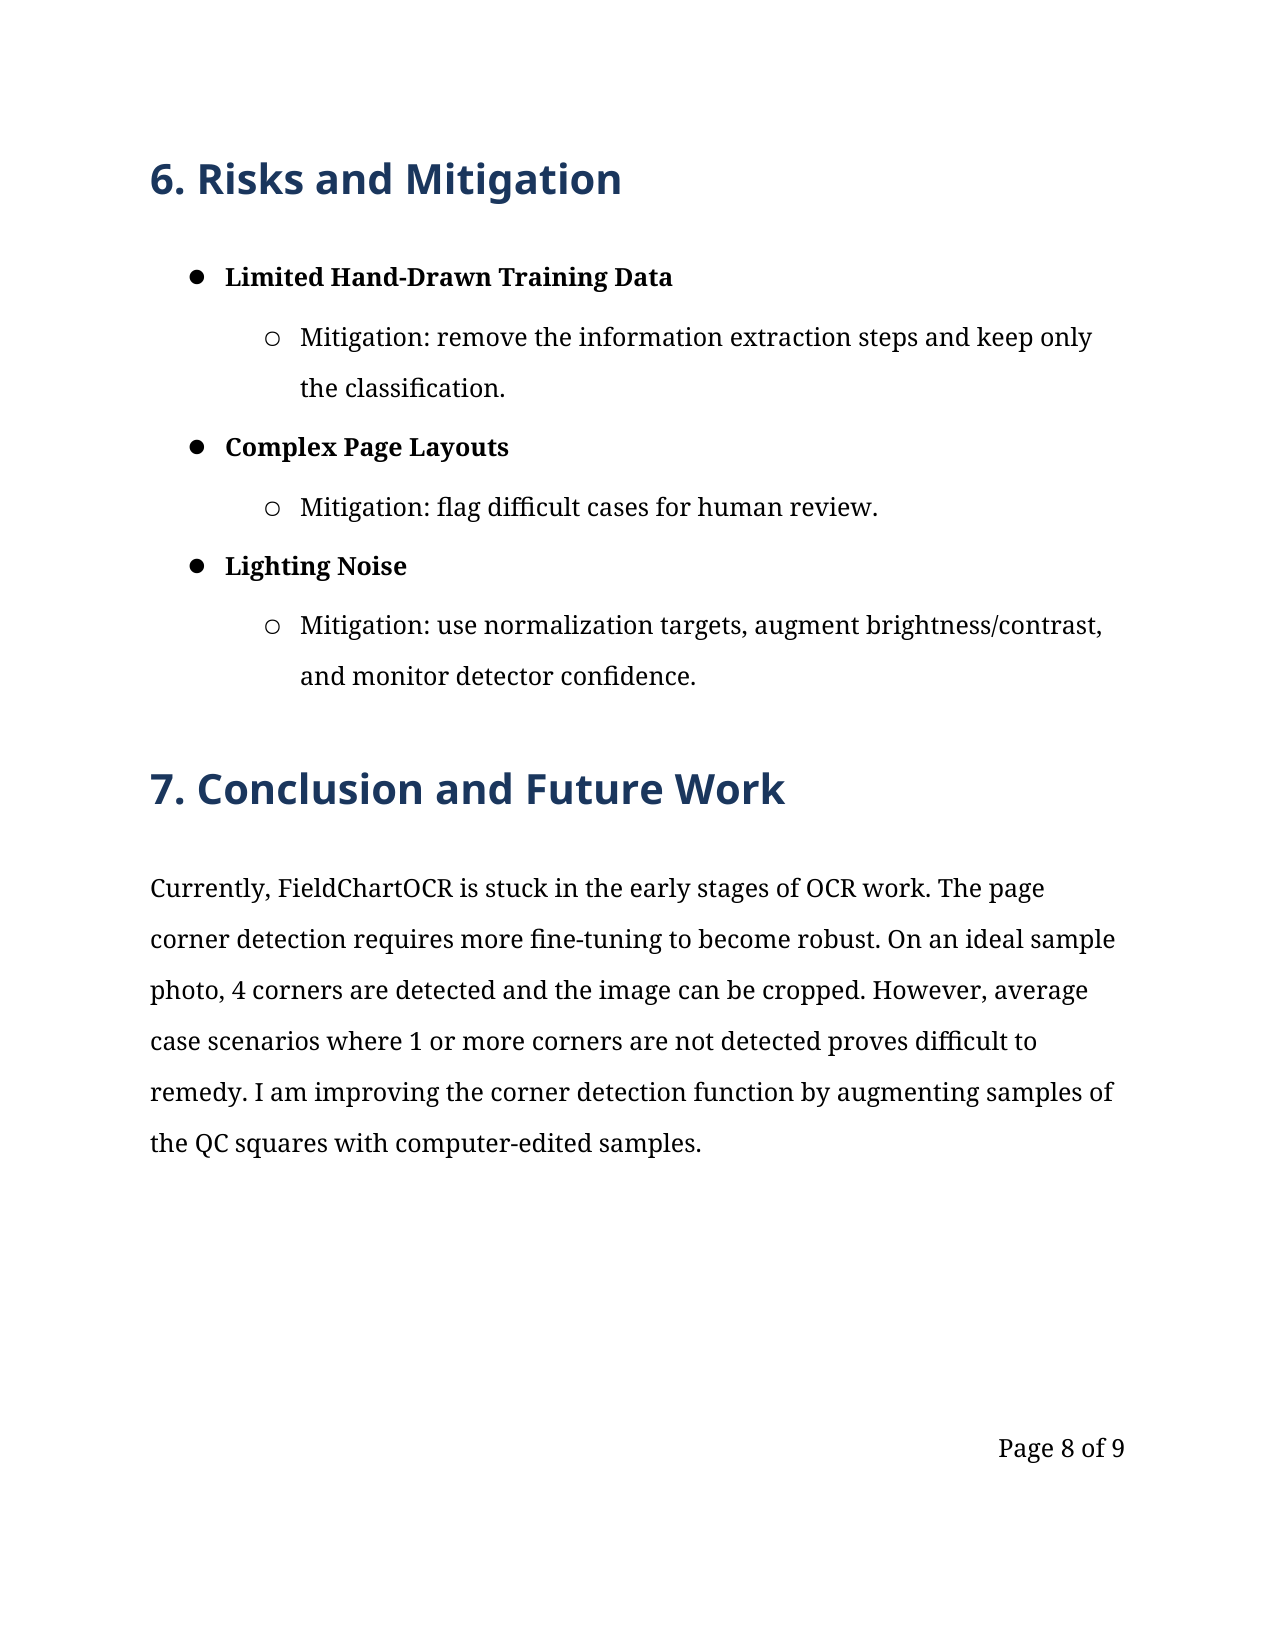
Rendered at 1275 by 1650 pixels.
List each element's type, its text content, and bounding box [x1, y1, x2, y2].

list Complex Page Layouts [187, 430, 1125, 464]
list Mitigation: remove the information extraction steps and keep only the classification. [262, 319, 1125, 404]
subtitle 6. Risks and Mitigation [150, 150, 1125, 207]
list Mitigation: use normalization targets, augment brightness/contrast, and monitor detector confidence. [262, 608, 1125, 693]
list Limited Hand-Drawn Training Data [187, 260, 1125, 294]
list Lighting Noise [187, 549, 1125, 583]
text Currently, FieldChartOCR is stuck in the early stages of OCR work. The page corner detection requires more fine-tuning to become robust. On an ideal sample photo, 4 corners are detected and the image can be cropped. However, average case scenarios where 1 or more corners are not detected proves difficult to remedy. I am improving the corner detection function by augmenting samples of the QC squares with computer-edited samples. [150, 870, 1125, 1159]
list Mitigation: flag difficult cases for human review. [262, 489, 1125, 523]
subtitle 7. Conclusion and Future Work [150, 760, 1125, 817]
